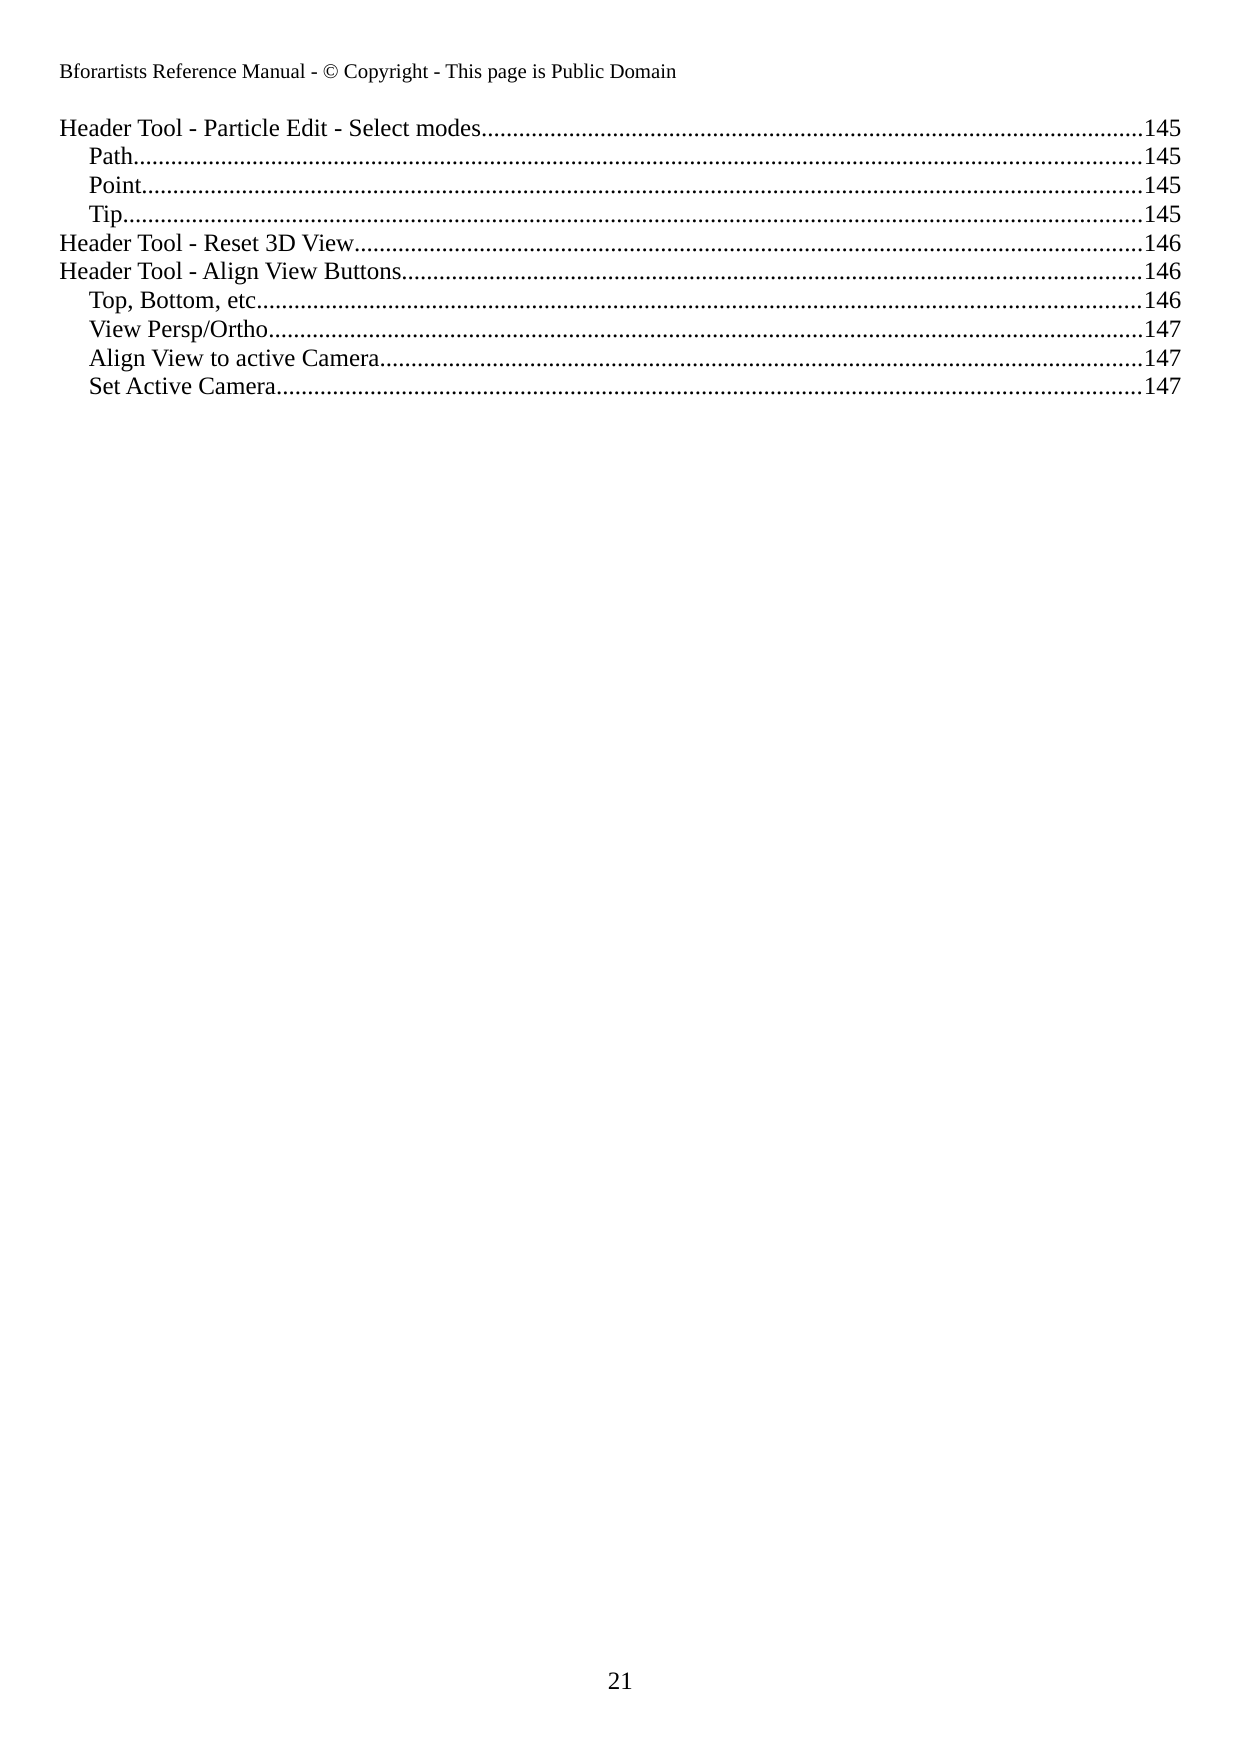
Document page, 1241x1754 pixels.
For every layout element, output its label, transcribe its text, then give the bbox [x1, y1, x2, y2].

text Top, Bottom, etc. 146 [88, 285, 1181, 314]
text View Persp/Ortho 147 [88, 314, 1181, 343]
text Header Tool - Align View Buttons 146 [59, 256, 1181, 285]
text Header Tool - Particle Edit - Select modes 145 [59, 113, 1181, 141]
text Tip 145 [88, 199, 1181, 228]
text Header Tool - Reset 3D View 146 [59, 228, 1181, 256]
text Path 145 [88, 141, 1181, 170]
text Point 145 [88, 170, 1181, 199]
text Align View to active Camera 147 [88, 343, 1181, 371]
text Set Active Camera 147 [88, 371, 1181, 400]
